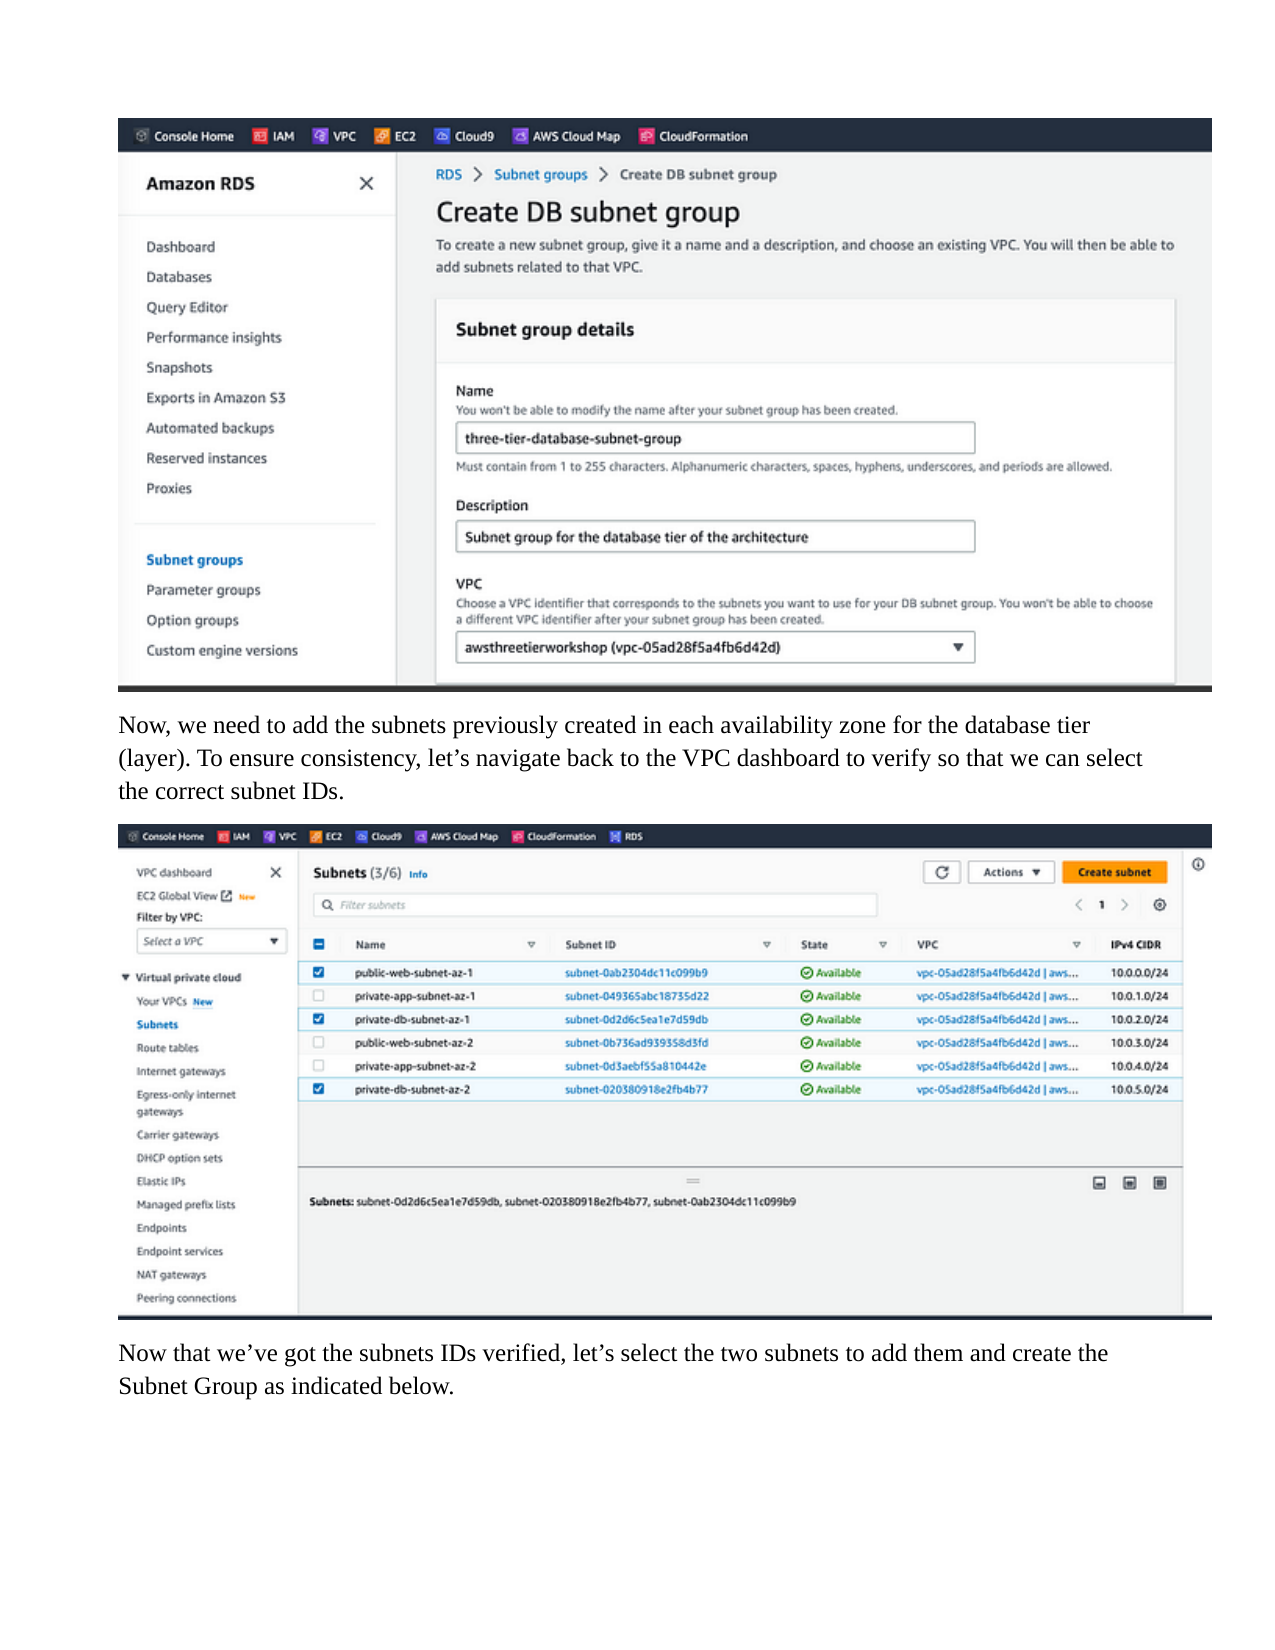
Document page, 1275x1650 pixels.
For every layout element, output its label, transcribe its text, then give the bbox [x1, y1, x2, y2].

picture [118, 118, 1212, 692]
text Now, we need to add the subnets previously created in each availability zone for the database tier (layer). To ensure consistency, let’s navigate back to the VPC dashboard to verify so that we can select the correct subnet IDs. [118, 710, 1157, 805]
picture [118, 824, 1212, 1320]
text Now that we’ve got the subnets IDs verified, let’s select the two subnets to add them and create the Subnet Group as indicated below. [118, 1338, 1157, 1400]
